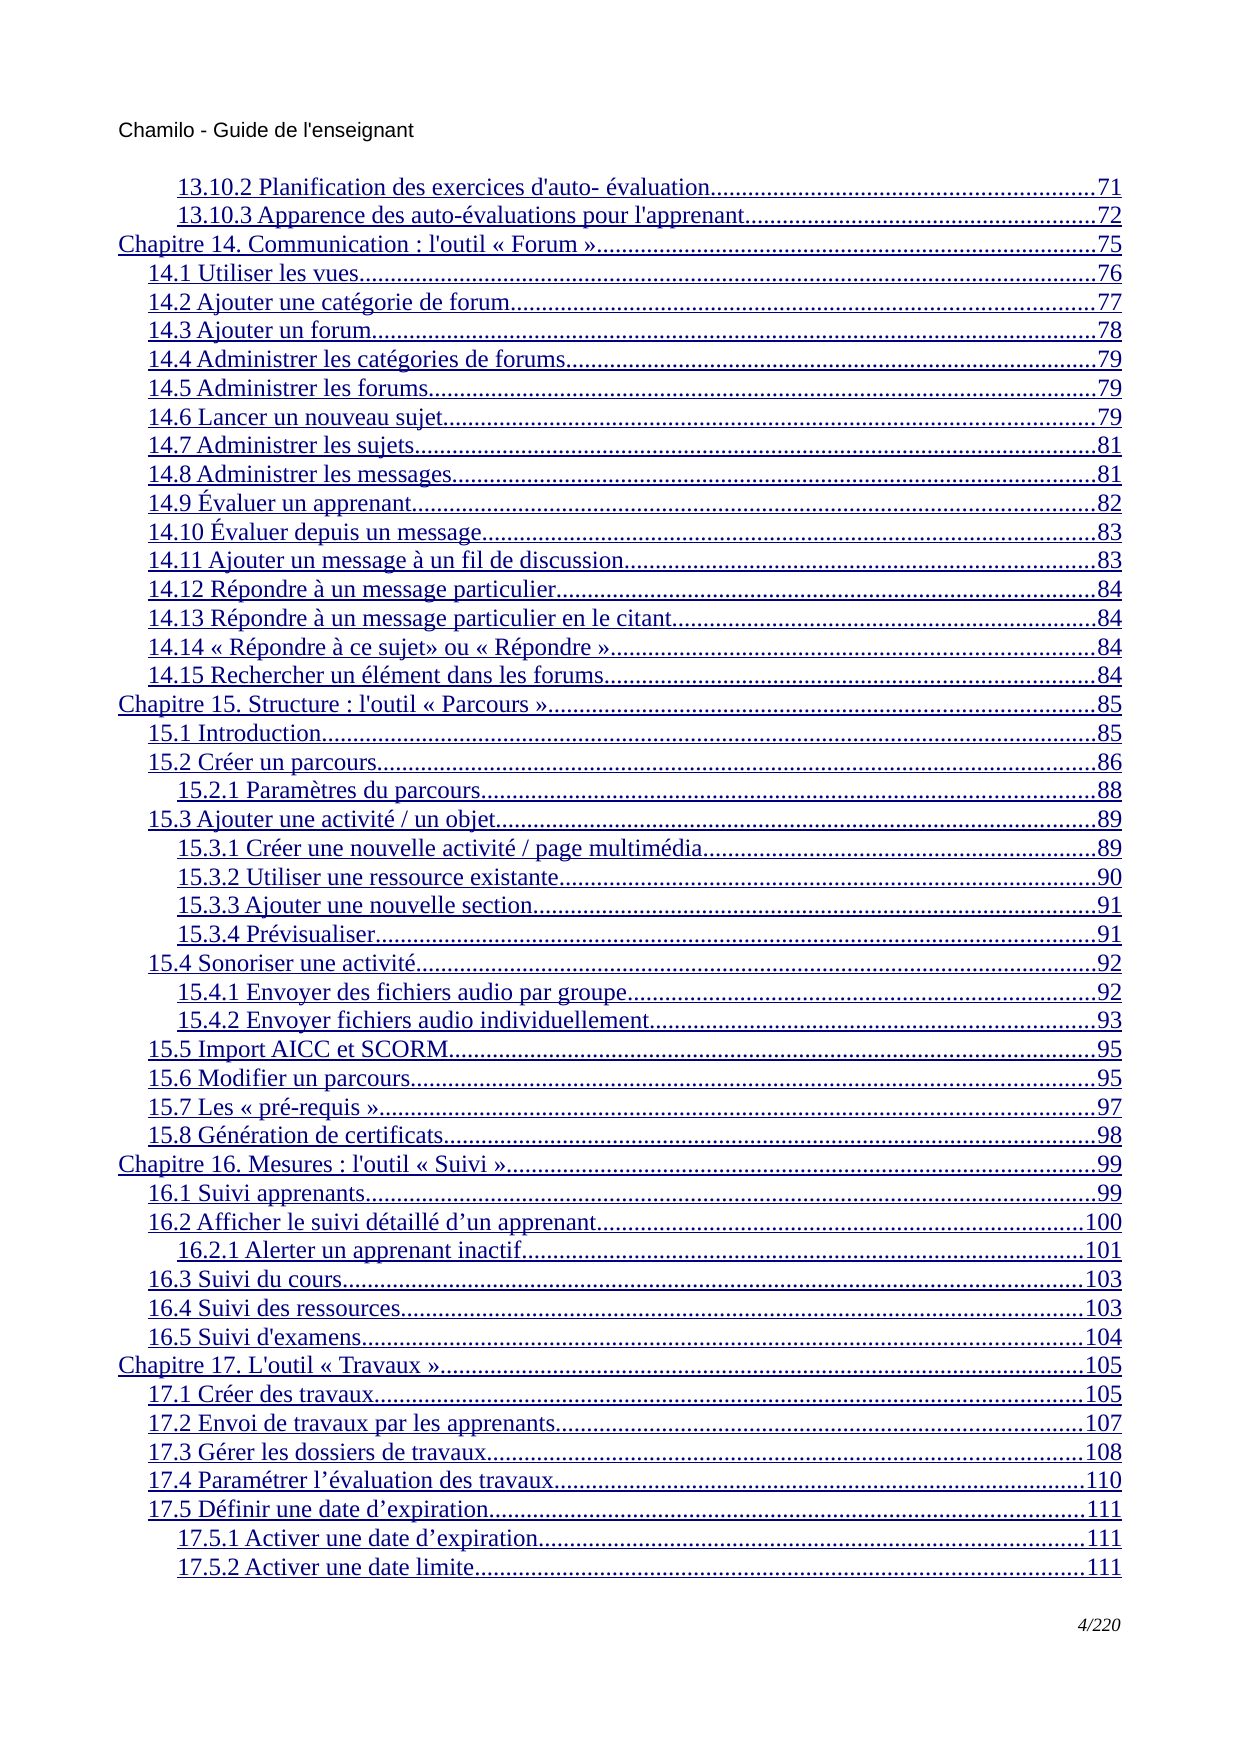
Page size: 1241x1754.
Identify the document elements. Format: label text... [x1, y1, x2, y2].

text 15.1 Introduction 85 [148, 718, 1122, 743]
text 14.11 Ajouter un message à un fil de discussion 83 [148, 545, 1122, 570]
text 15.3.1 Créer une nouvelle activité / page multimédia 89 [177, 833, 1122, 858]
text 15.8 Génération de certificats 98 [148, 1120, 1122, 1145]
text 15.3.2 Utiliser une ressource existante 90 [177, 862, 1122, 887]
text 16.3 Suivi du cours 103 [148, 1264, 1122, 1289]
text 15.4 Sonoriser une activité 92 [148, 948, 1122, 973]
text 15.5 Import AICC et SCORM 95 [148, 1034, 1122, 1059]
text 16.2.1 Alerter un apprenant inactif 101 [177, 1235, 1122, 1260]
text 13.10.3 Apparence des auto-évaluations pour l'apprenant 72 [177, 200, 1122, 225]
text 17.4 Paramétrer l’évaluation des travaux 110 [148, 1465, 1122, 1490]
text 13.10.2 Planification des exercices d'auto- évaluation 71 [177, 172, 1122, 197]
text 15.4.2 Envoyer fichiers audio individuellement 93 [177, 1005, 1122, 1030]
text 14.1 Utiliser les vues 76 [148, 258, 1122, 283]
text 14.9 Évaluer un apprenant 82 [148, 488, 1122, 513]
text 15.4.1 Envoyer des fichiers audio par groupe 92 [177, 977, 1122, 1002]
text Chapitre 17. L'outil « Travaux » 105 [118, 1350, 1122, 1375]
text 14.8 Administrer les messages 81 [148, 459, 1122, 484]
text 15.2.1 Paramètres du parcours 88 [177, 775, 1122, 800]
text 14.7 Administrer les sujets 81 [148, 430, 1122, 455]
text Chapitre 14. Communication : l'outil « Forum » 75 [118, 229, 1122, 254]
text 16.1 Suivi apprenants 99 [148, 1178, 1122, 1203]
text Chapitre 15. Structure : l'outil « Parcours » 85 [118, 689, 1122, 714]
text 14.13 Répondre à un message particulier en le citant 84 [148, 603, 1122, 628]
text 15.3.3 Ajouter une nouvelle section 91 [177, 890, 1122, 915]
text 14.2 Ajouter une catégorie de forum 77 [148, 287, 1122, 312]
text 15.3.4 Prévisualiser 91 [177, 919, 1122, 944]
text 17.5.1 Activer une date d’expiration 111 [177, 1523, 1122, 1548]
text 17.2 Envoi de travaux par les apprenants 107 [148, 1408, 1122, 1433]
text 14.4 Administrer les catégories de forums 79 [148, 344, 1122, 369]
text 17.3 Gérer les dossiers de travaux 108 [148, 1437, 1122, 1462]
text 17.5.2 Activer une date limite 111 [177, 1552, 1122, 1577]
text 15.2 Créer un parcours 86 [148, 747, 1122, 772]
text 16.2 Afficher le suivi détaillé d’un apprenant 100 [148, 1207, 1122, 1232]
text 14.10 Évaluer depuis un message 83 [148, 517, 1122, 542]
text 17.1 Créer des travaux 105 [148, 1379, 1122, 1404]
text 15.6 Modifier un parcours 95 [148, 1063, 1122, 1088]
text 15.3 Ajouter une activité / un objet 89 [148, 804, 1122, 829]
text 14.12 Répondre à un message particulier 84 [148, 574, 1122, 599]
text Chapitre 16. Mesures : l'outil « Suivi » 99 [118, 1149, 1122, 1174]
text 17.5 Définir une date d’expiration 111 [148, 1494, 1122, 1519]
text 16.4 Suivi des ressources 103 [148, 1293, 1122, 1318]
text 14.14 « Répondre à ce sujet» ou « Répondre » 84 [148, 632, 1122, 657]
text 14.5 Administrer les forums 79 [148, 373, 1122, 398]
text 15.7 Les « pré-requis » 97 [148, 1092, 1122, 1117]
text 14.15 Rechercher un élément dans les forums 84 [148, 660, 1122, 685]
text 14.6 Lancer un nouveau sujet 79 [148, 402, 1122, 427]
text 14.3 Ajouter un forum 78 [148, 315, 1122, 340]
text 16.5 Suivi d'examens 104 [148, 1322, 1122, 1347]
